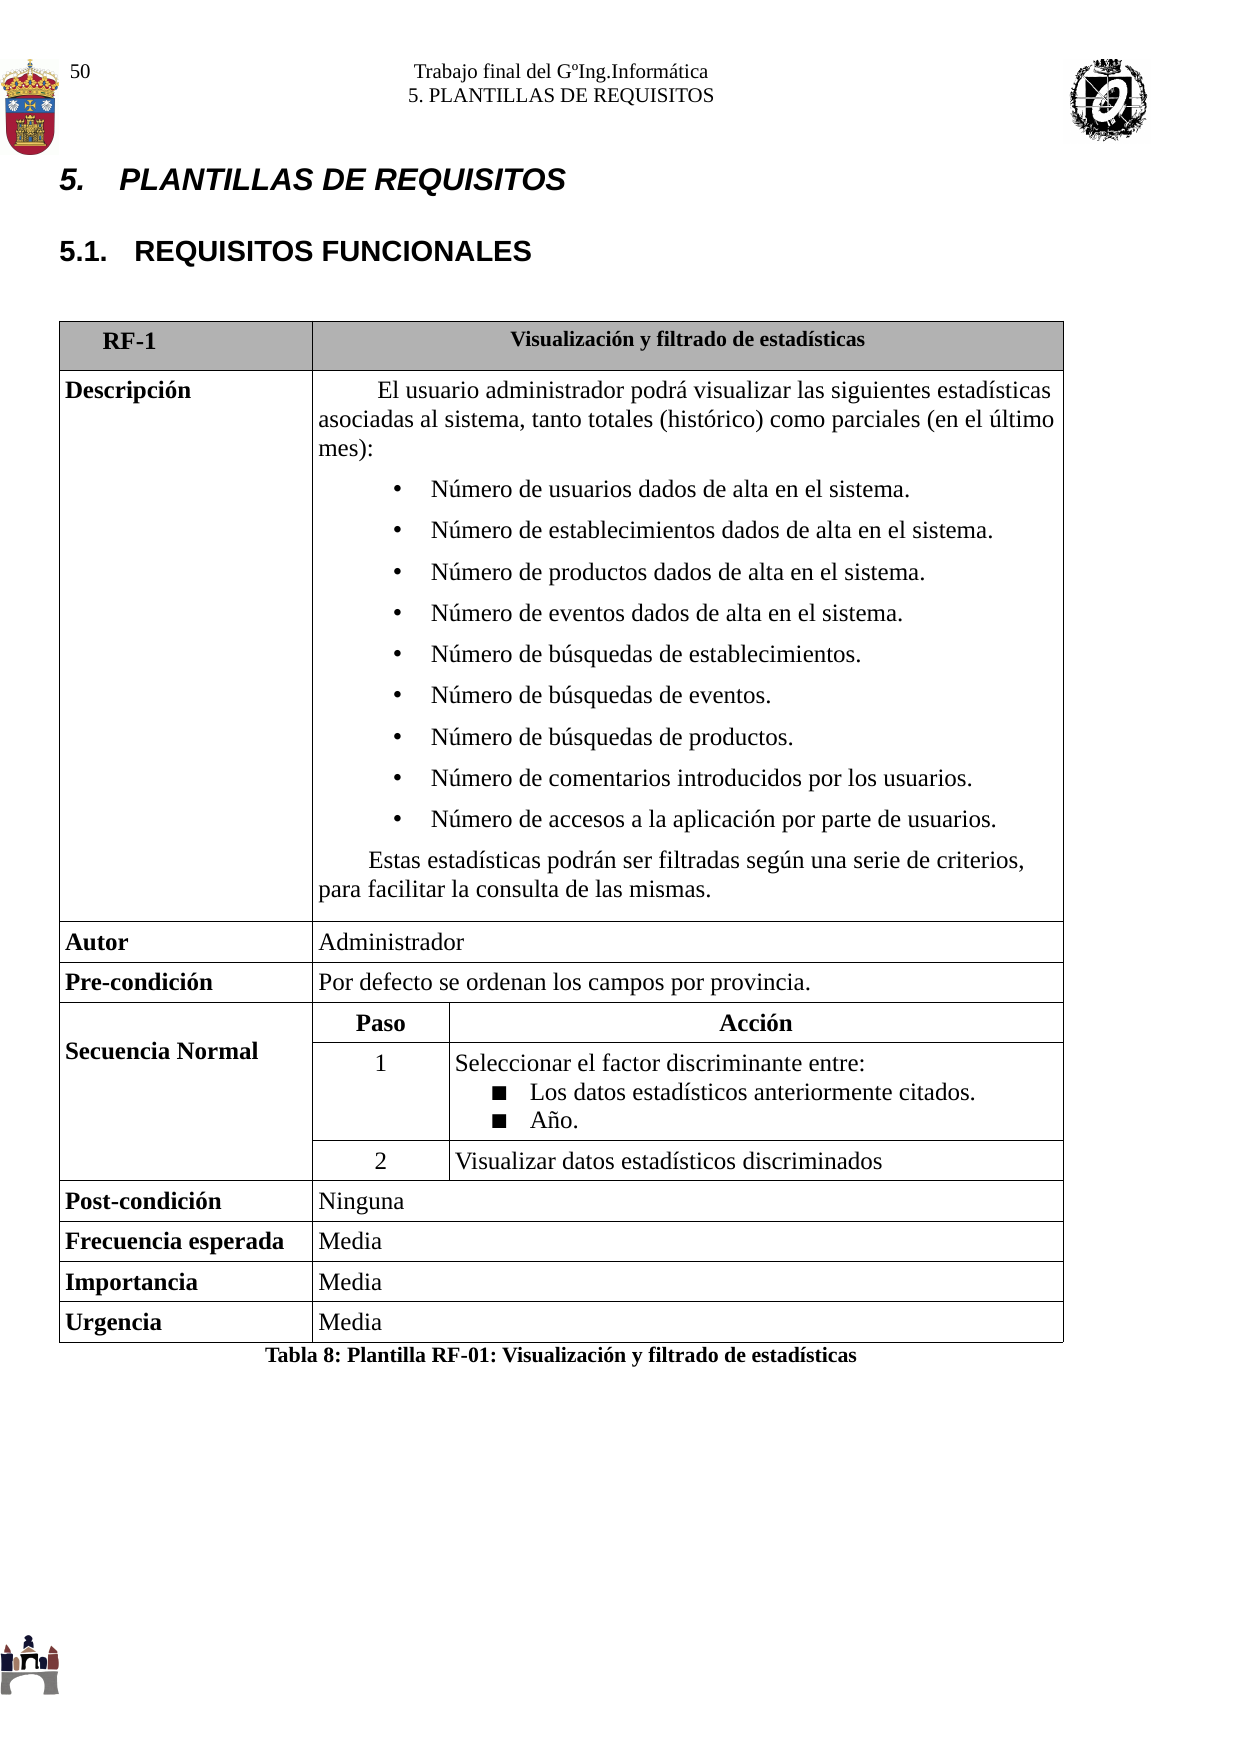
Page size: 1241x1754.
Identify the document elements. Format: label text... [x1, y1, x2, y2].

subtitle PLANTILLAS DE REQUISITOS [59, 161, 1063, 197]
subtitle REQUISITOS FUNCIONALES [59, 234, 1063, 267]
table_cell Pre-condición [60, 963, 312, 1002]
text Tabla 8: Plantilla RF-01: Visualización y filtrado de estadísticas [59, 1343, 1063, 1367]
table_cell Media [313, 1302, 1063, 1342]
table_cell Seleccionar el factor discriminante entre: Los datos estadísticos anteriormente citados. Año. [450, 1043, 1063, 1140]
table_cell Visualizar datos estadísticos discriminados [450, 1141, 1063, 1180]
table_cell Ninguna [313, 1181, 1063, 1221]
table_cell Media [313, 1262, 1063, 1301]
table_header [60, 322, 312, 370]
table_cell Autor [60, 922, 312, 962]
picture [1063, 59, 1152, 144]
picture [0, 1634, 59, 1695]
table_cell Descripción [60, 371, 312, 921]
table_cell Paso [313, 1003, 449, 1042]
table_cell El usuario administrador podrá visualizar las siguientes estadísticas asociadas al sistema, tanto totales (histórico) como parciales (en el último mes): Número de usuarios dados de alta en el sistema. Número de establecimientos dados de alta en el sistema. Número de productos dados de alta en el sistema. Número de eventos dados de alta en el sistema. Número de búsquedas de establecimientos. Número de búsquedas de eventos. Número de búsquedas de productos. Número de comentarios introducidos por los usuarios. Número de accesos a la aplicación por parte de usuarios. Estas estadísticas podrán ser filtradas según una serie de criterios, para facilitar la consulta de las mismas. [313, 371, 1063, 921]
table_cell Urgencia [60, 1302, 312, 1342]
table_cell Frecuencia esperada [60, 1222, 312, 1261]
table_cell Por defecto se ordenan los campos por provincia. [313, 963, 1063, 1002]
table_cell 1 [313, 1043, 449, 1140]
table_cell Post-condición [60, 1181, 312, 1221]
table_cell Administrador [313, 922, 1063, 962]
table_cell Secuencia Normal [60, 1003, 312, 1180]
table_cell Acción [450, 1003, 1063, 1042]
table_cell Media [313, 1222, 1063, 1261]
table_header Visualización y filtrado de estadísticas [313, 322, 1063, 370]
table_cell Importancia [60, 1262, 312, 1301]
table_cell 2 [313, 1141, 449, 1180]
picture [0, 59, 59, 155]
